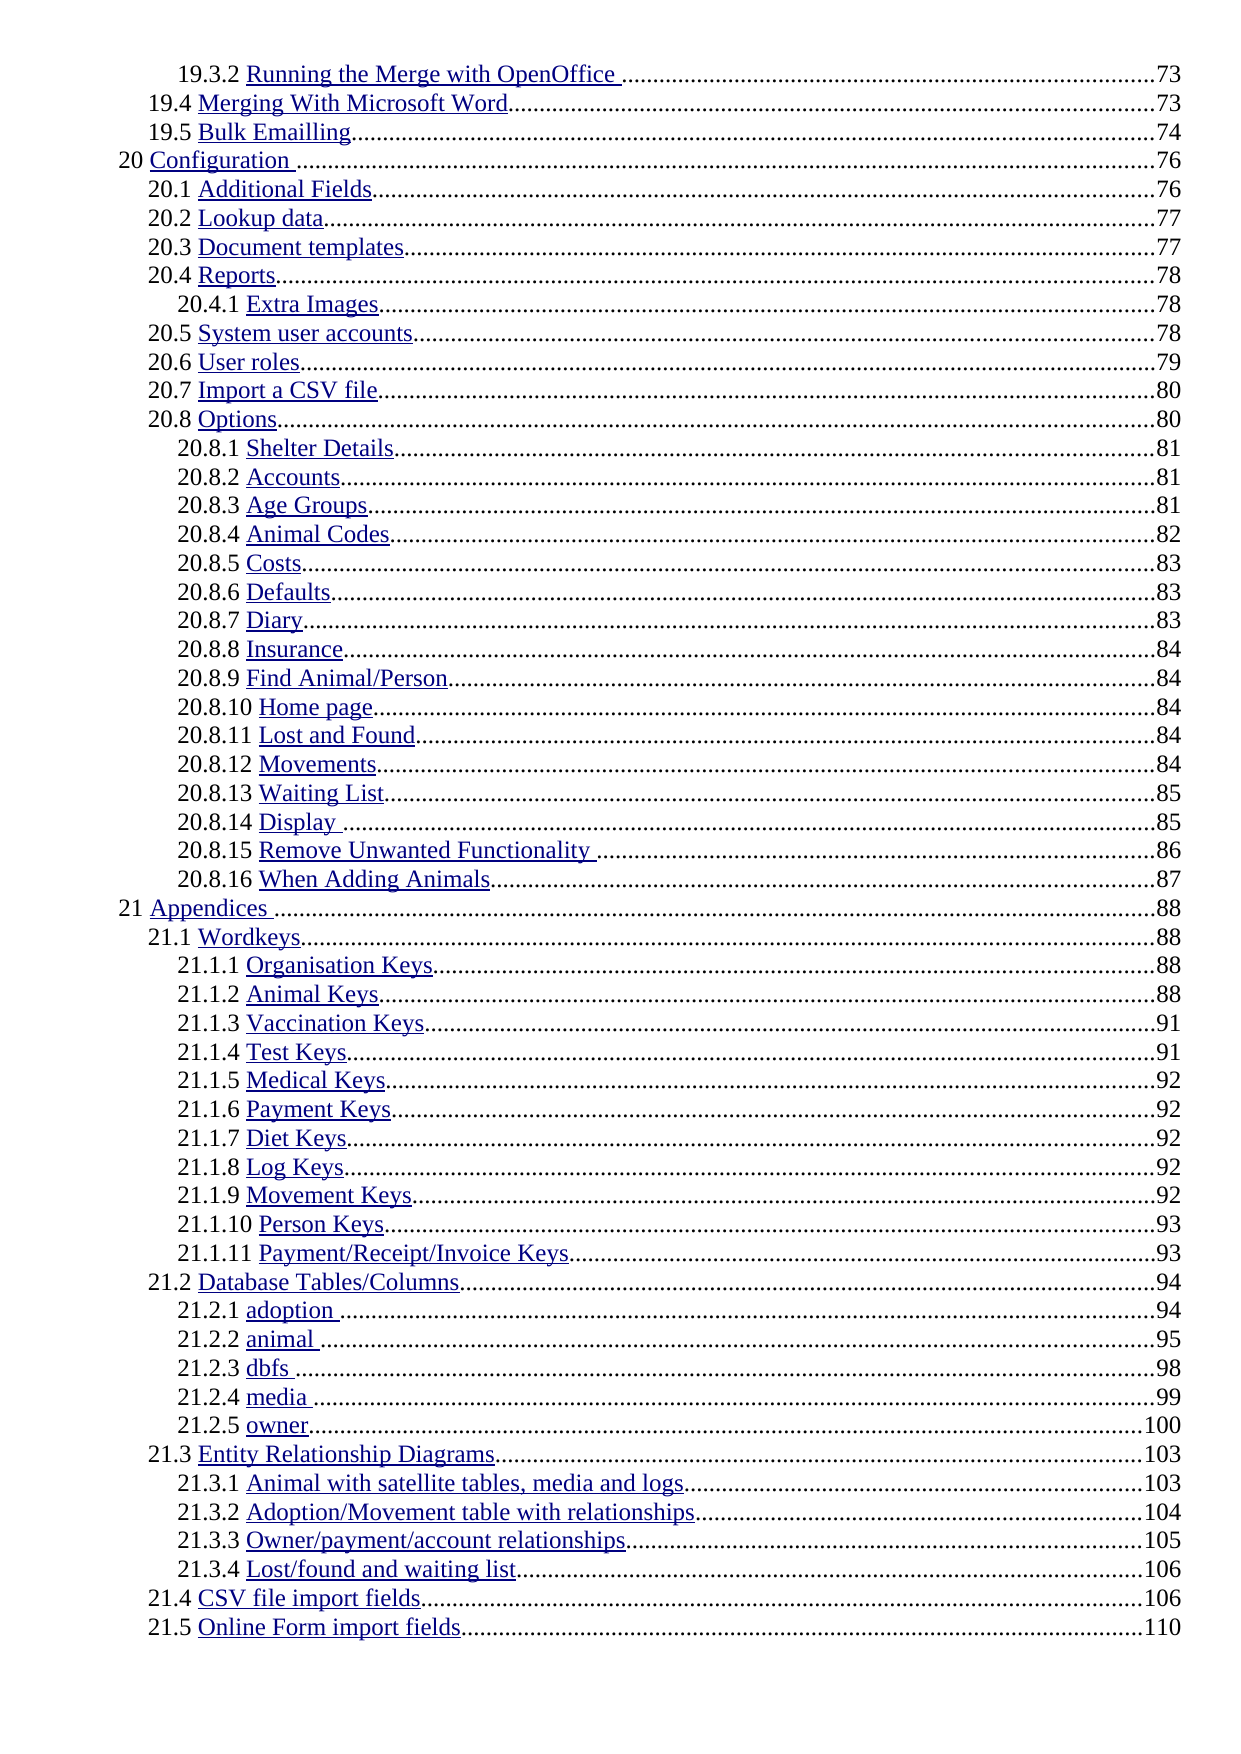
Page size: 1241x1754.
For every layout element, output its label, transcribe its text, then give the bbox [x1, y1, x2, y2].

text 21.2.3 dbfs 98 [177, 1353, 1181, 1382]
subtitle 21 Appendices 88 [118, 893, 1181, 922]
text 21.1.8 Log Keys 92 [177, 1152, 1181, 1180]
text 19.3.2 Running the Merge with OpenOffice 73 [177, 59, 1181, 88]
text 20.8.11 Lost and Found 84 [177, 720, 1181, 749]
text 21.5 Online Form import fields 110 [148, 1612, 1181, 1640]
text 21.1.5 Medical Keys 92 [177, 1065, 1181, 1094]
text 21.2 Database Tables/Columns 94 [148, 1267, 1181, 1295]
text 21.2.4 media 99 [177, 1382, 1181, 1410]
text 21.1.3 Vaccination Keys 91 [177, 1008, 1181, 1037]
text 20.8.3 Age Groups 81 [177, 490, 1181, 519]
text 21.2.2 animal 95 [177, 1324, 1181, 1353]
text 20.4.1 Extra Images 78 [177, 289, 1181, 318]
text 20.5 System user accounts 78 [148, 318, 1181, 347]
text 20.8.10 Home page 84 [177, 692, 1181, 720]
text 20.8.12 Movements 84 [177, 749, 1181, 778]
text 20.8.8 Insurance 84 [177, 634, 1181, 663]
text 21.1.6 Payment Keys 92 [177, 1094, 1181, 1123]
text 20.1 Additional Fields 76 [148, 174, 1181, 203]
text 21.2.5 owner 100 [177, 1410, 1181, 1439]
text 21.1 Wordkeys 88 [148, 922, 1181, 950]
text 20.7 Import a CSV file 80 [148, 375, 1181, 404]
text 20.8.5 Costs 83 [177, 548, 1181, 577]
text 20.8.9 Find Animal/Person 84 [177, 663, 1181, 692]
text 21.3.2 Adoption/Movement table with relationships 104 [177, 1497, 1181, 1525]
text 21.3.3 Owner/payment/account relationships 105 [177, 1525, 1181, 1554]
text 21.1.4 Test Keys 91 [177, 1037, 1181, 1065]
text 20.8.14 Display 85 [177, 807, 1181, 835]
text 21.1.1 Organisation Keys 88 [177, 950, 1181, 979]
text 20.8.1 Shelter Details 81 [177, 433, 1181, 462]
text 21.1.7 Diet Keys 92 [177, 1123, 1181, 1152]
text 20.8.16 When Adding Animals 87 [177, 864, 1181, 893]
text 20.8.6 Defaults 83 [177, 577, 1181, 605]
text 21.1.11 Payment/Receipt/Invoice Keys 93 [177, 1238, 1181, 1267]
text 20.8.4 Animal Codes 82 [177, 519, 1181, 548]
text 21.3 Entity Relationship Diagrams 103 [148, 1439, 1181, 1468]
text 20.4 Reports 78 [148, 260, 1181, 289]
text 20.8.15 Remove Unwanted Functionality 86 [177, 835, 1181, 864]
subtitle 20 Configuration 76 [118, 145, 1181, 174]
text 19.5 Bulk Emailling 74 [148, 117, 1181, 145]
text 21.4 CSV file import fields 106 [148, 1583, 1181, 1612]
text 20.3 Document templates 77 [148, 232, 1181, 260]
text 20.6 User roles 79 [148, 347, 1181, 375]
text 21.3.1 Animal with satellite tables, media and logs 103 [177, 1468, 1181, 1497]
text 20.8.2 Accounts 81 [177, 462, 1181, 490]
text 21.2.1 adoption 94 [177, 1295, 1181, 1324]
text 19.4 Merging With Microsoft Word 73 [148, 88, 1181, 117]
text 21.3.4 Lost/found and waiting list 106 [177, 1554, 1181, 1583]
text 20.2 Lookup data 77 [148, 203, 1181, 232]
text 20.8 Options 80 [148, 404, 1181, 433]
text 20.8.13 Waiting List 85 [177, 778, 1181, 807]
text 21.1.10 Person Keys 93 [177, 1209, 1181, 1238]
text 21.1.9 Movement Keys 92 [177, 1180, 1181, 1209]
text 20.8.7 Diary 83 [177, 605, 1181, 634]
text 21.1.2 Animal Keys 88 [177, 979, 1181, 1008]
